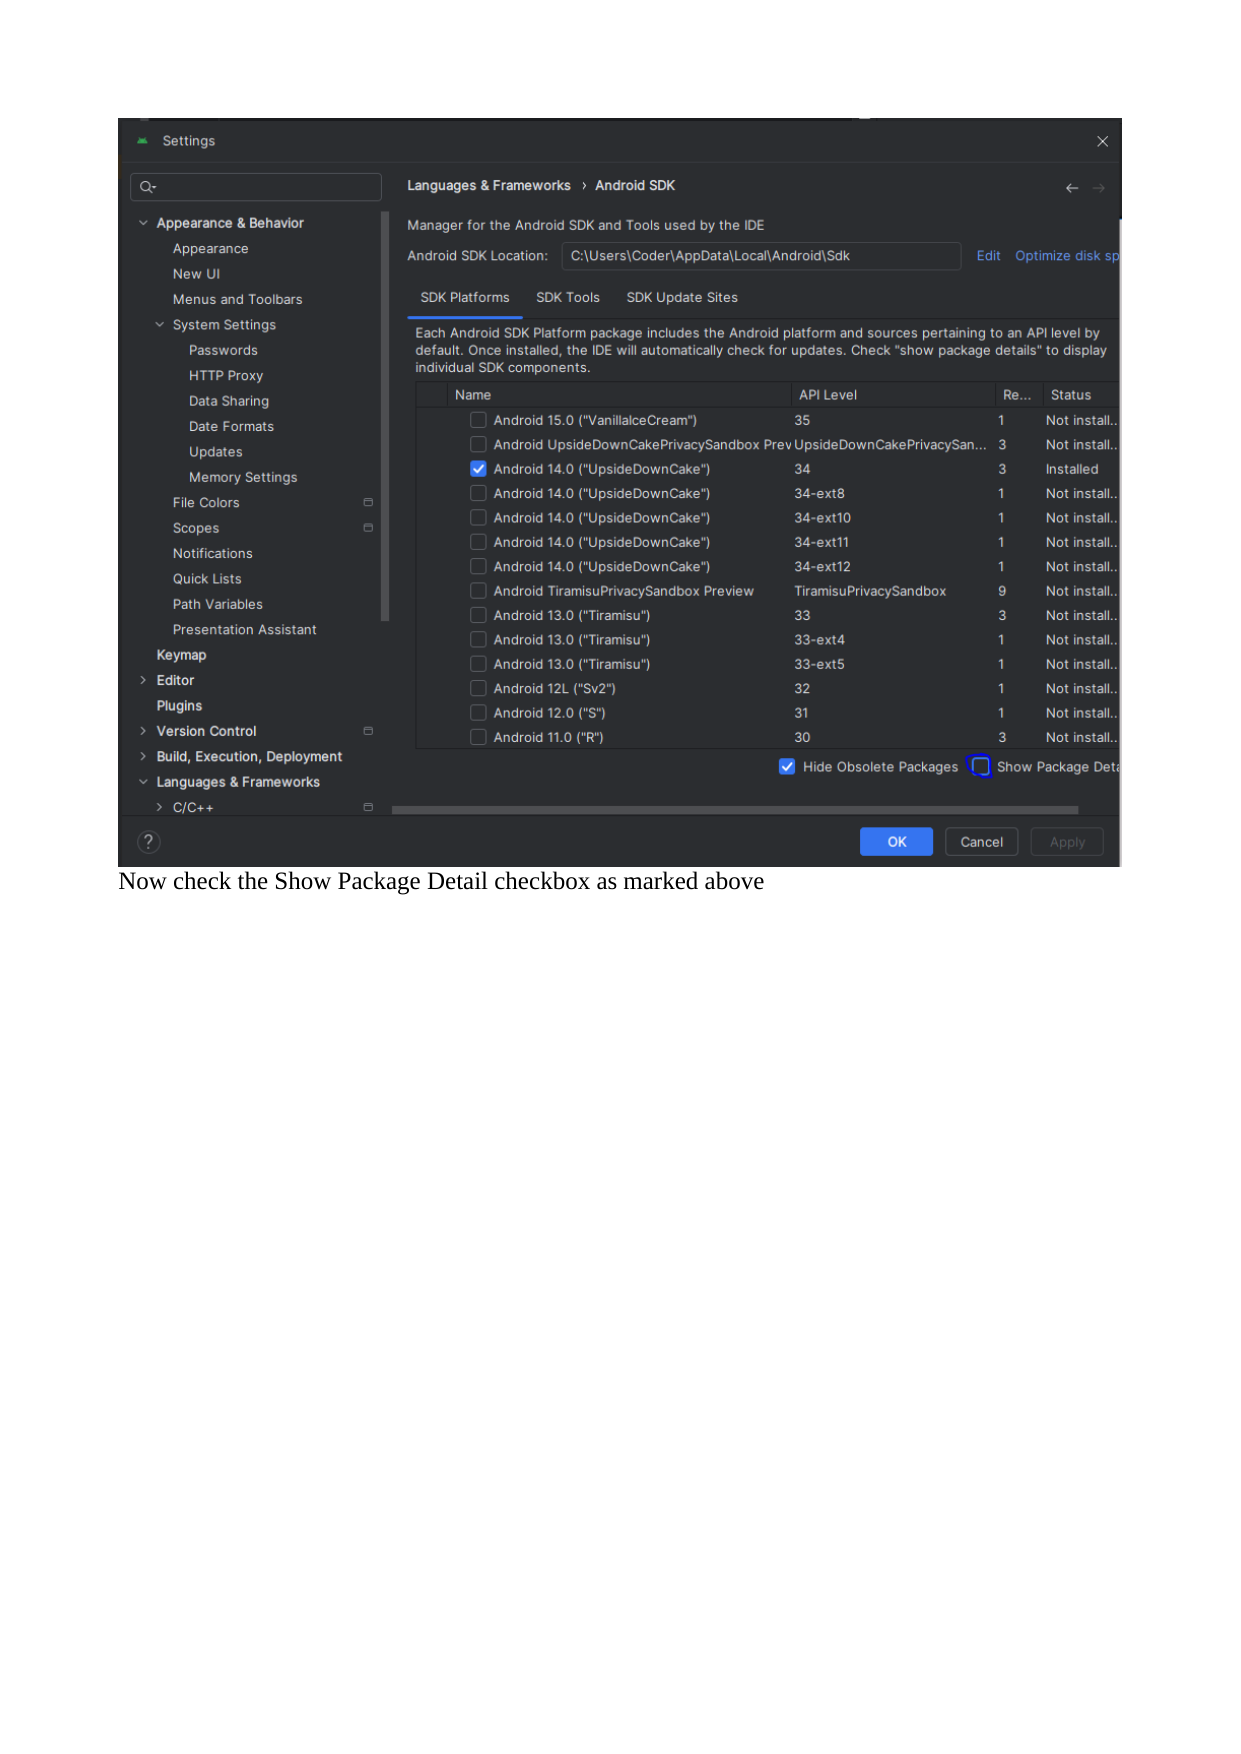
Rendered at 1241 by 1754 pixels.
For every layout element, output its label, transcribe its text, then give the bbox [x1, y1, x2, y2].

text Now check the Show Package Detail checkbox as marked above [118, 867, 1122, 895]
picture [118, 118, 1122, 867]
